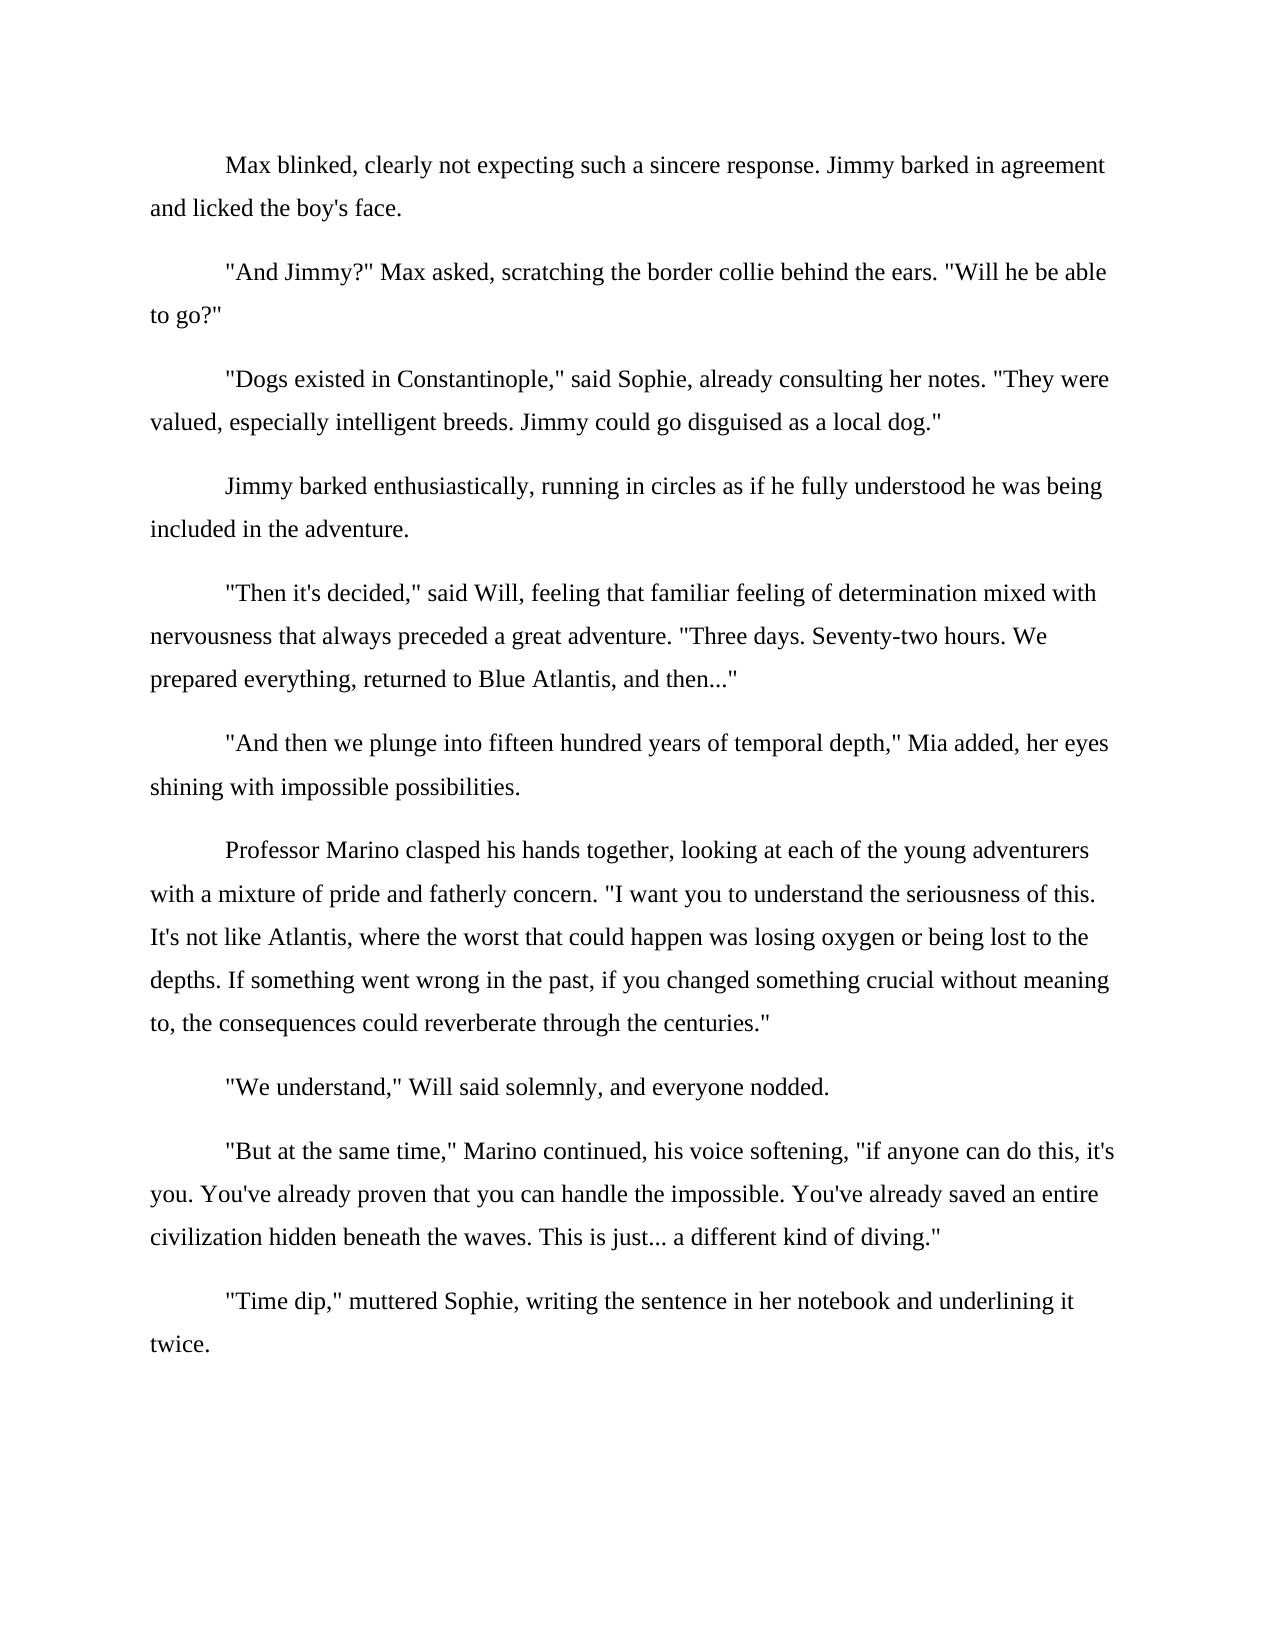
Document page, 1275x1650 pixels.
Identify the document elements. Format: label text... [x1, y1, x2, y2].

text "Dogs existed in Constantinople," said Sophie, already consulting her notes. "They were valued, especially intelligent breeds. Jimmy could go disguised as a local dog." [150, 364, 1125, 436]
text Professor Marino clasped his hands together, looking at each of the young adventurers with a mixture of pride and fatherly concern. "I want you to understand the seriousness of this. It's not like Atlantis, where the worst that could happen was losing oxygen or being lost to the depths. If something went wrong in the past, if you changed something crucial without meaning to, the consequences could reverberate through the centuries." [150, 836, 1125, 1037]
text "We understand," Will said solemnly, and everyone nodded. [150, 1072, 1125, 1101]
text "But at the same time," Marino continued, his voice softening, "if anyone can do this, it's you. You've already proven that you can handle the impossible. You've already saved an entire civilization hidden beneath the waves. This is just... a different kind of diving." [150, 1136, 1125, 1251]
text Jimmy barked enthusiastically, running in circles as if he fully understood he was being included in the adventure. [150, 471, 1125, 543]
text "Then it's decided," said Will, feeling that familiar feeling of determination mixed with nervousness that always preceded a great adventure. "Three days. Seventy-two hours. We prepared everything, returned to Blue Atlantis, and then..." [150, 578, 1125, 693]
text Max blinked, clearly not expecting such a sincere response. Jimmy barked in agreement and licked the boy's face. [150, 150, 1125, 222]
text "And Jimmy?" Max asked, scratching the border collie behind the ears. "Will he be able to go?" [150, 257, 1125, 329]
text "Time dip," muttered Sophie, writing the sentence in her notebook and underlining it twice. [150, 1286, 1125, 1358]
text "And then we plunge into fifteen hundred years of temporal depth," Mia added, her eyes shining with impossible possibilities. [150, 728, 1125, 800]
